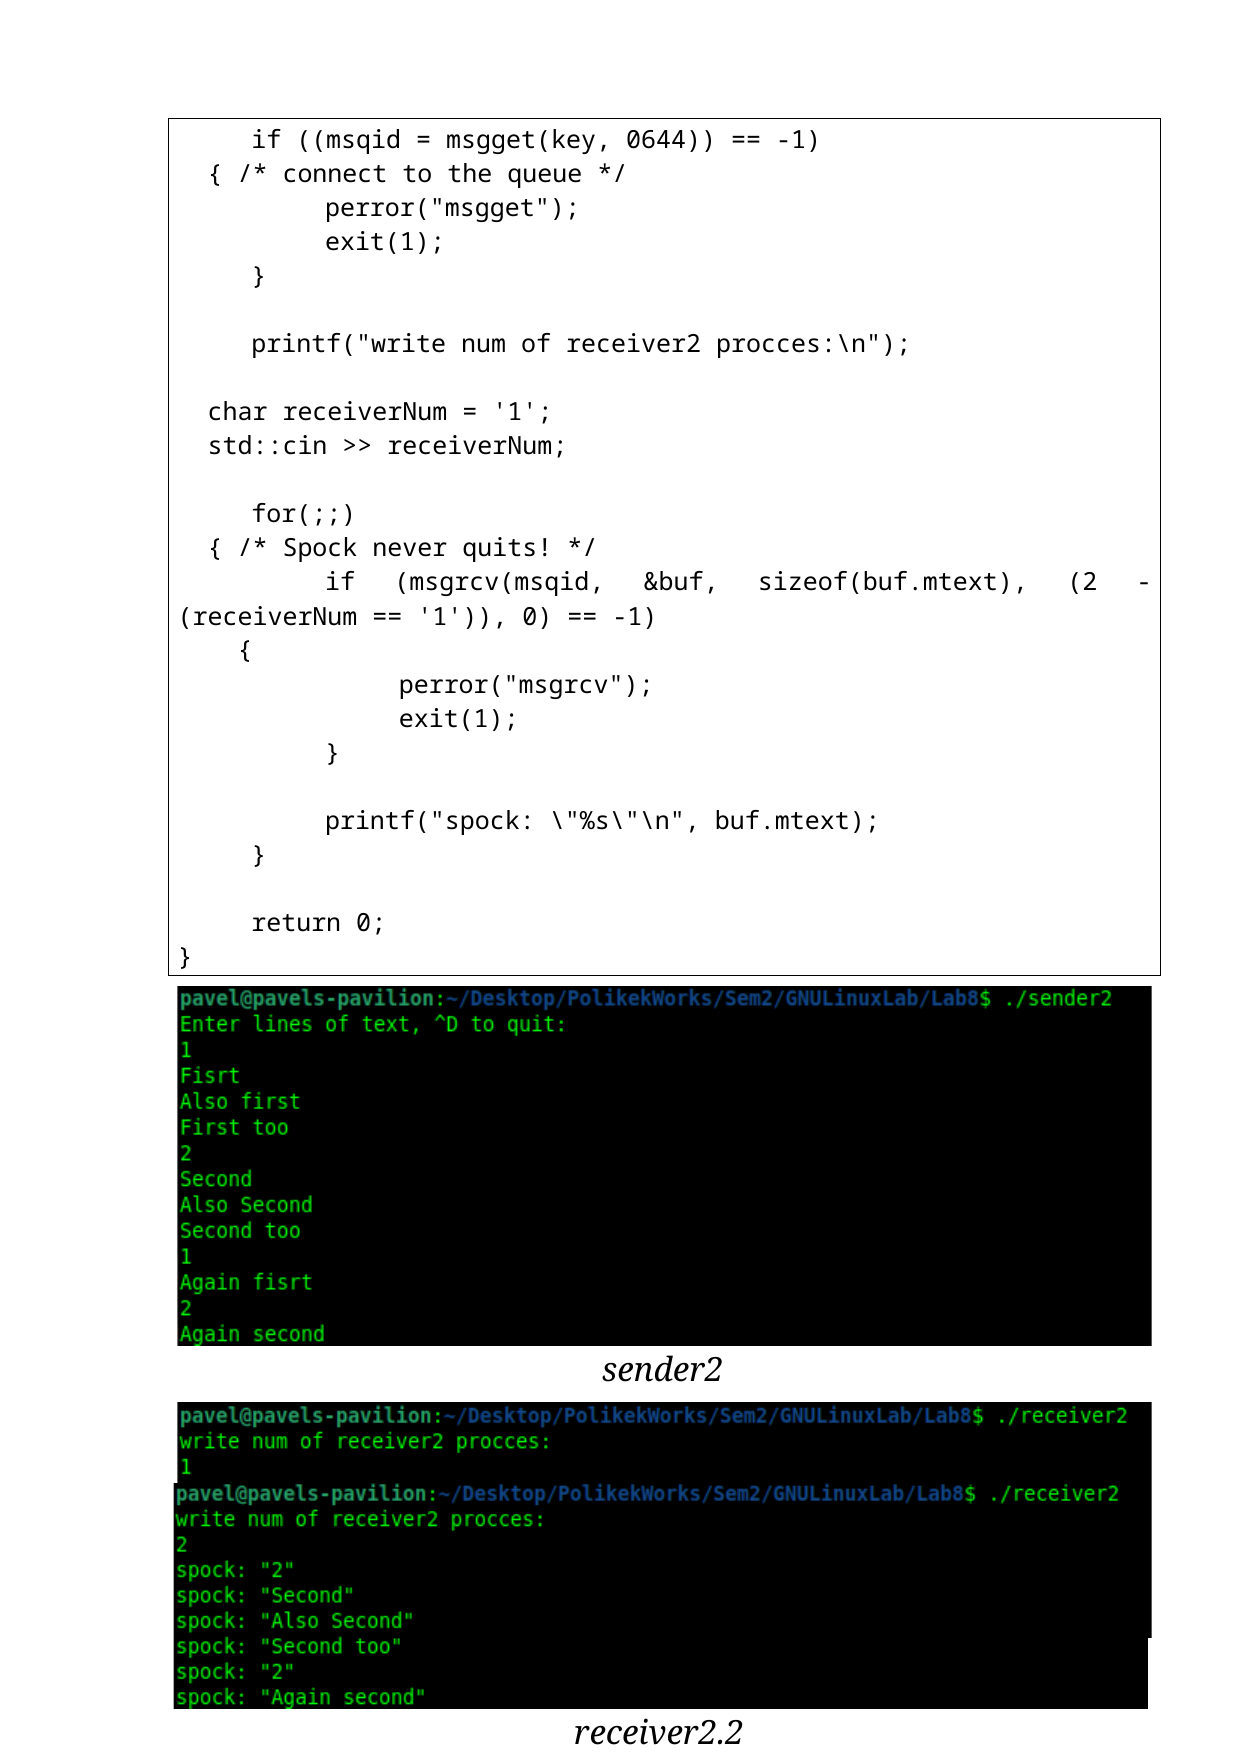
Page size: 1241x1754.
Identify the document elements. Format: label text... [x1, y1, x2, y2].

text { /* Spock never quits! */ [177, 530, 1152, 564]
text { /* connect to the queue */ [177, 155, 1152, 189]
text receiver2.2 [173, 1709, 1148, 1754]
text sender2 [177, 1346, 1152, 1391]
text { [177, 632, 1152, 666]
text exit(1); [177, 700, 1152, 734]
text } [177, 837, 1152, 871]
picture [177, 986, 1152, 1346]
text return 0; [177, 905, 1152, 936]
text if (msgrcv(msqid, &buf, sizeof(buf.mtext), (2 - (receiverNum == '1')), 0) == -1) [177, 564, 1152, 632]
text std::cin >> receiverNum; [177, 428, 1152, 462]
text } [177, 734, 1152, 768]
text perror("msgget"); [177, 189, 1152, 223]
text exit(1); [177, 223, 1152, 257]
text } [177, 257, 1152, 292]
text printf("spock: \"%s\"\n", buf.mtext); [177, 802, 1152, 837]
text printf("write num of receiver2 procces:\n"); [177, 326, 1152, 360]
text for(;;) [177, 496, 1152, 530]
text char receiverNum = '1'; [177, 394, 1152, 428]
text if ((msqid = msgget(key, 0644)) == -1) [169, 119, 1160, 155]
text perror("msgrcv"); [177, 666, 1152, 700]
text } [169, 936, 1160, 975]
picture [173, 1402, 1152, 1709]
